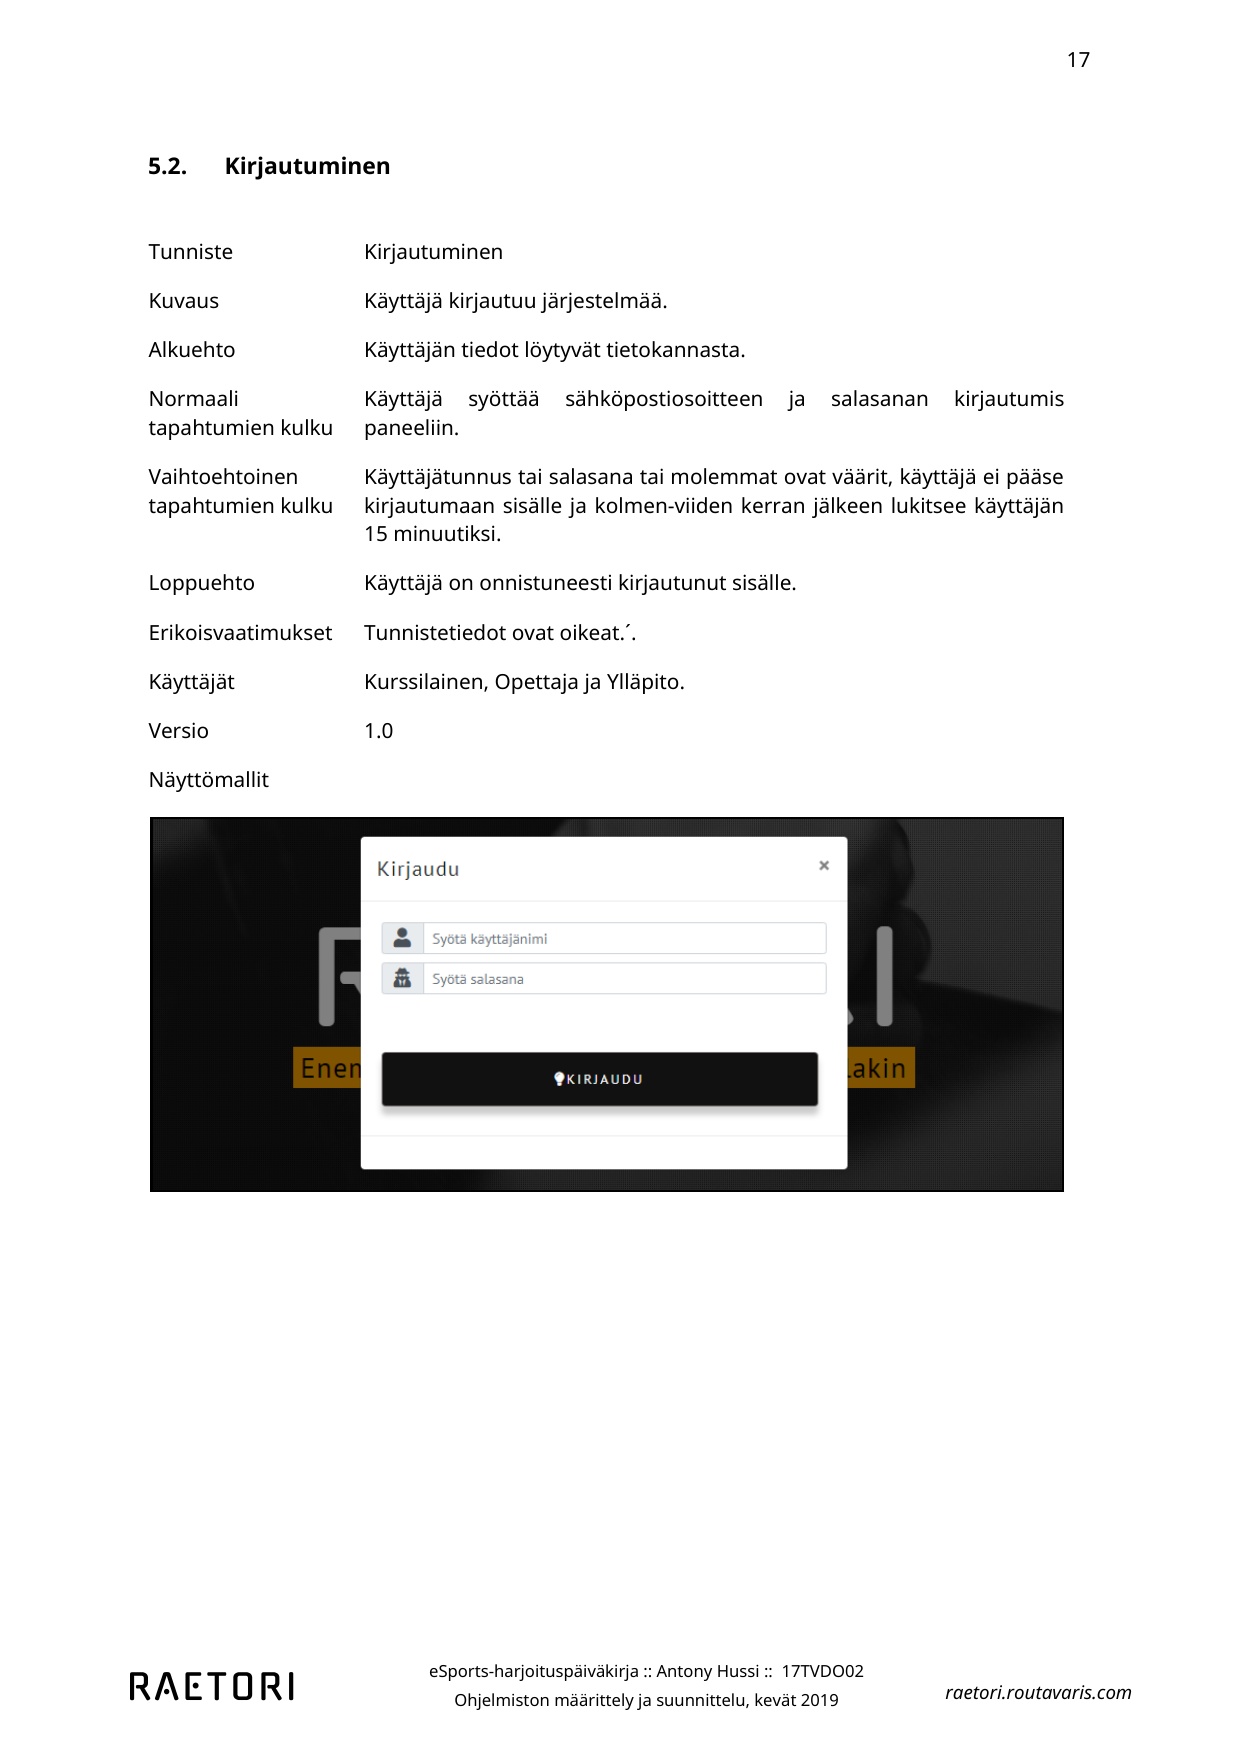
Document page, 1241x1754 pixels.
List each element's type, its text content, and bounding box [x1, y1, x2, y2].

table_cell Vaihtoehtoinen tapahtumien kulku [138, 452, 353, 558]
table_cell Kurssilainen, Opettaja ja Ylläpito. [354, 657, 1075, 706]
table_cell Erikoisvaatimukset [138, 607, 353, 657]
table_cell Käyttäjä syöttää sähköpostiosoitteen ja salasanan kirjautumis paneeliin. [354, 374, 1075, 452]
table_cell Käyttäjä on onnistuneesti kirjautunut sisälle. [354, 558, 1075, 607]
table_cell Käyttäjän tiedot löytyvät tietokannasta. [354, 325, 1075, 374]
table_cell Kuvaus [138, 276, 353, 325]
picture [161, 819, 1037, 1190]
table_cell Normaali tapahtumien kulku [138, 374, 353, 452]
table_header Tunniste [138, 226, 353, 276]
subtitle Kirjautuminen [187, 150, 1090, 181]
picture [121, 1665, 303, 1707]
table_cell Tunnistetiedot ovat oikeat.´. [354, 607, 1075, 657]
table_cell Käyttäjätunnus tai salasana tai molemmat ovat väärit, käyttäjä ei pääse kirjautumaan sisälle ja kolmen-viiden kerran jälkeen lukitsee käyttäjän 15 minuutiksi. [354, 452, 1075, 558]
table_cell 1.0 [354, 706, 1075, 755]
table_cell Loppuehto [138, 558, 353, 607]
table_cell Näyttömallit [138, 755, 353, 804]
table_cell Käyttäjät [138, 657, 353, 706]
table_cell Käyttäjä kirjautuu järjestelmää. [354, 276, 1075, 325]
table_cell Versio [138, 706, 353, 755]
table_cell [138, 804, 1075, 1204]
table_header Kirjautuminen [354, 226, 1075, 276]
table_cell [354, 755, 1075, 804]
table_cell Alkuehto [138, 325, 353, 374]
